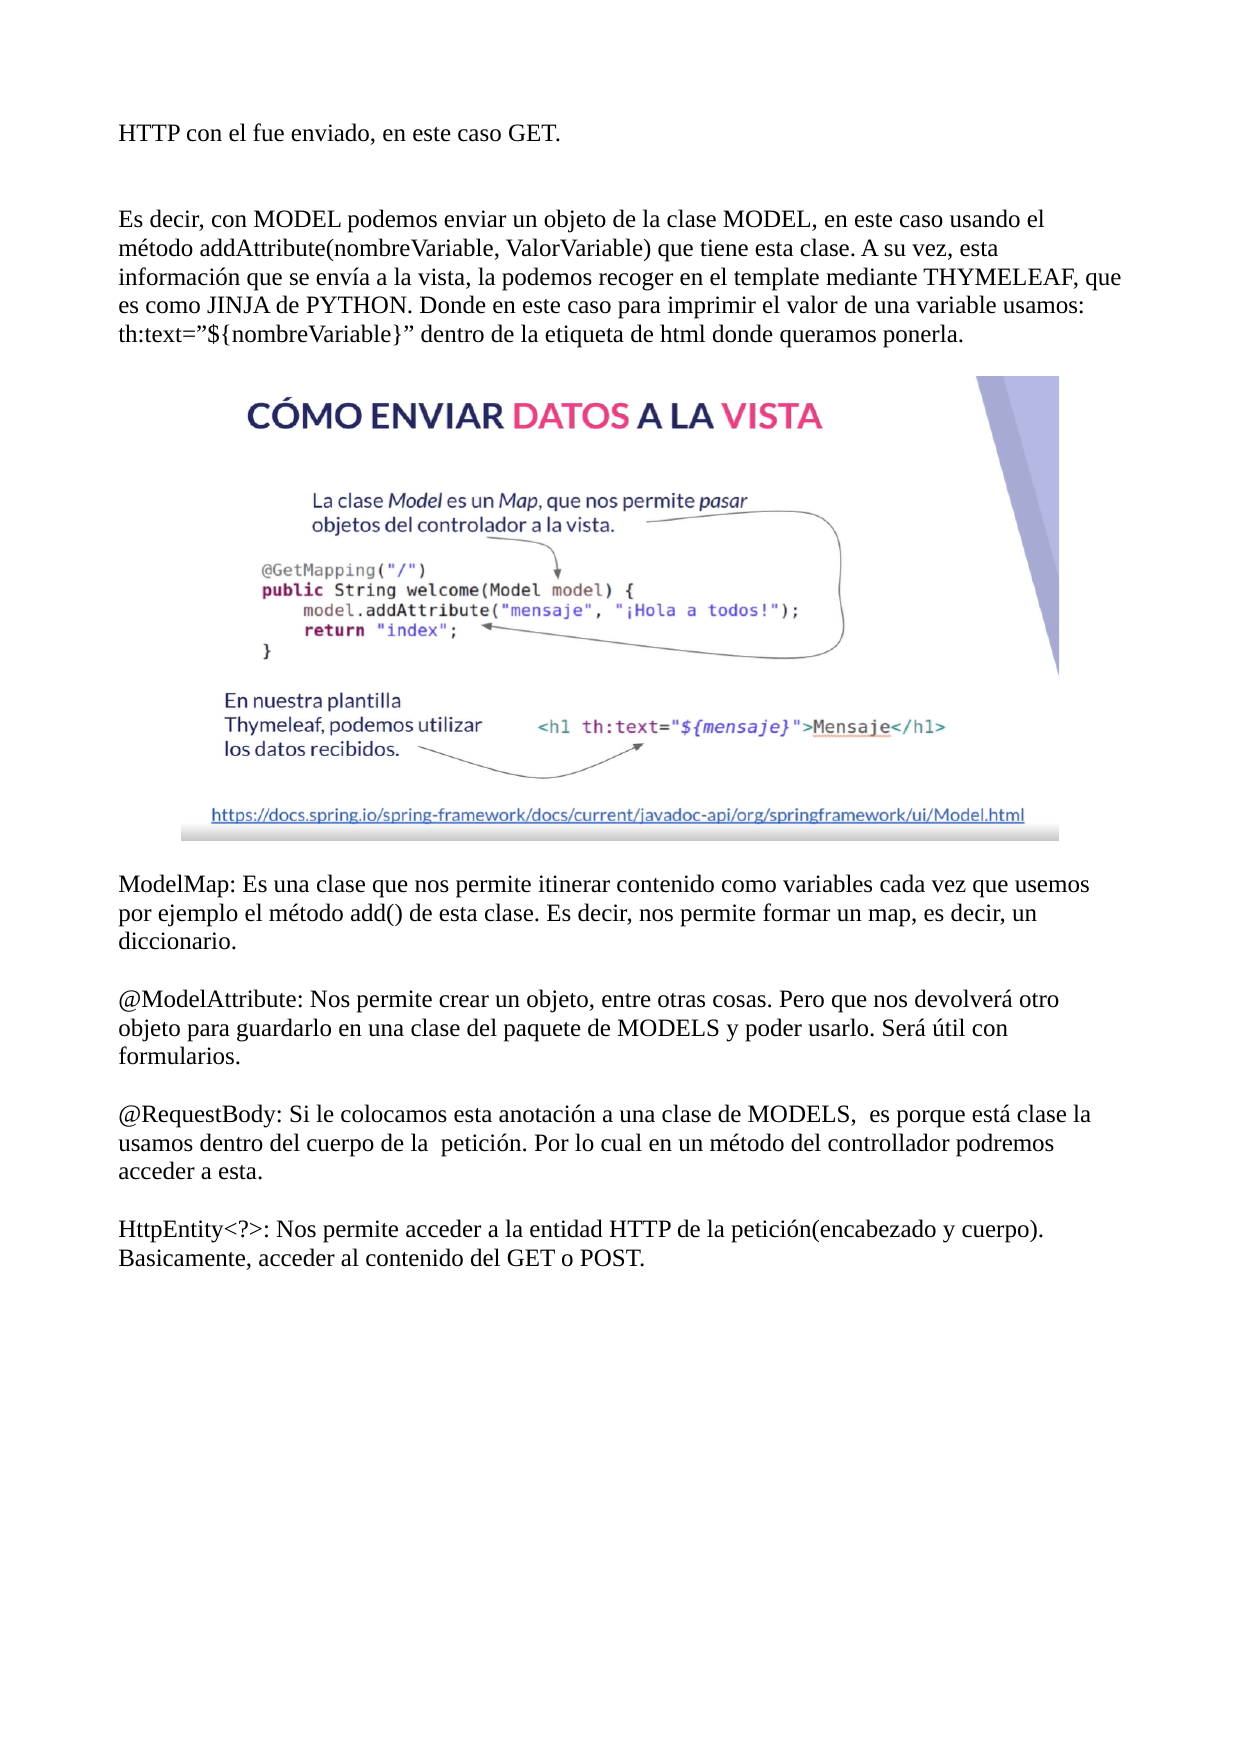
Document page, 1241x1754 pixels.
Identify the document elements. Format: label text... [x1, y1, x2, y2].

text HTTP con el fue enviado, en este caso GET. [118, 118, 1122, 147]
text @ModelAttribute: Nos permite crear un objeto, entre otras cosas. Pero que nos devolverá otro objeto para guardarlo en una clase del paquete de MODELS y poder usarlo. Será útil con formularios. [118, 984, 1122, 1070]
text th:text=”${nombreVariable}” dentro de la etiqueta de html donde queramos ponerla. [118, 319, 1122, 348]
text HttpEntity<?>: Nos permite acceder a la entidad HTTP de la petición(encabezado y cuerpo). Basicamente, acceder al contenido del GET o POST. [118, 1214, 1122, 1271]
text ModelMap: Es una clase que nos permite itinerar contenido como variables cada vez que usemos por ejemplo el método add() de esta clase. Es decir, nos permite formar un map, es decir, un diccionario. [118, 869, 1122, 955]
text Es decir, con MODEL podemos enviar un objeto de la clase MODEL, en este caso usando el método addAttribute(nombreVariable, ValorVariable) que tiene esta clase. A su vez, esta información que se envía a la vista, la podemos recoger en el template mediante THYMELEAF, que es como JINJA de PYTHON. Donde en este caso para imprimir el valor de una variable usamos: [118, 204, 1122, 319]
text @RequestBody: Si le colocamos esta anotación a una clase de MODELS, es porque está clase la usamos dentro del cuerpo de la petición. Por lo cual en un método del controllador podremos acceder a esta. [118, 1099, 1122, 1185]
